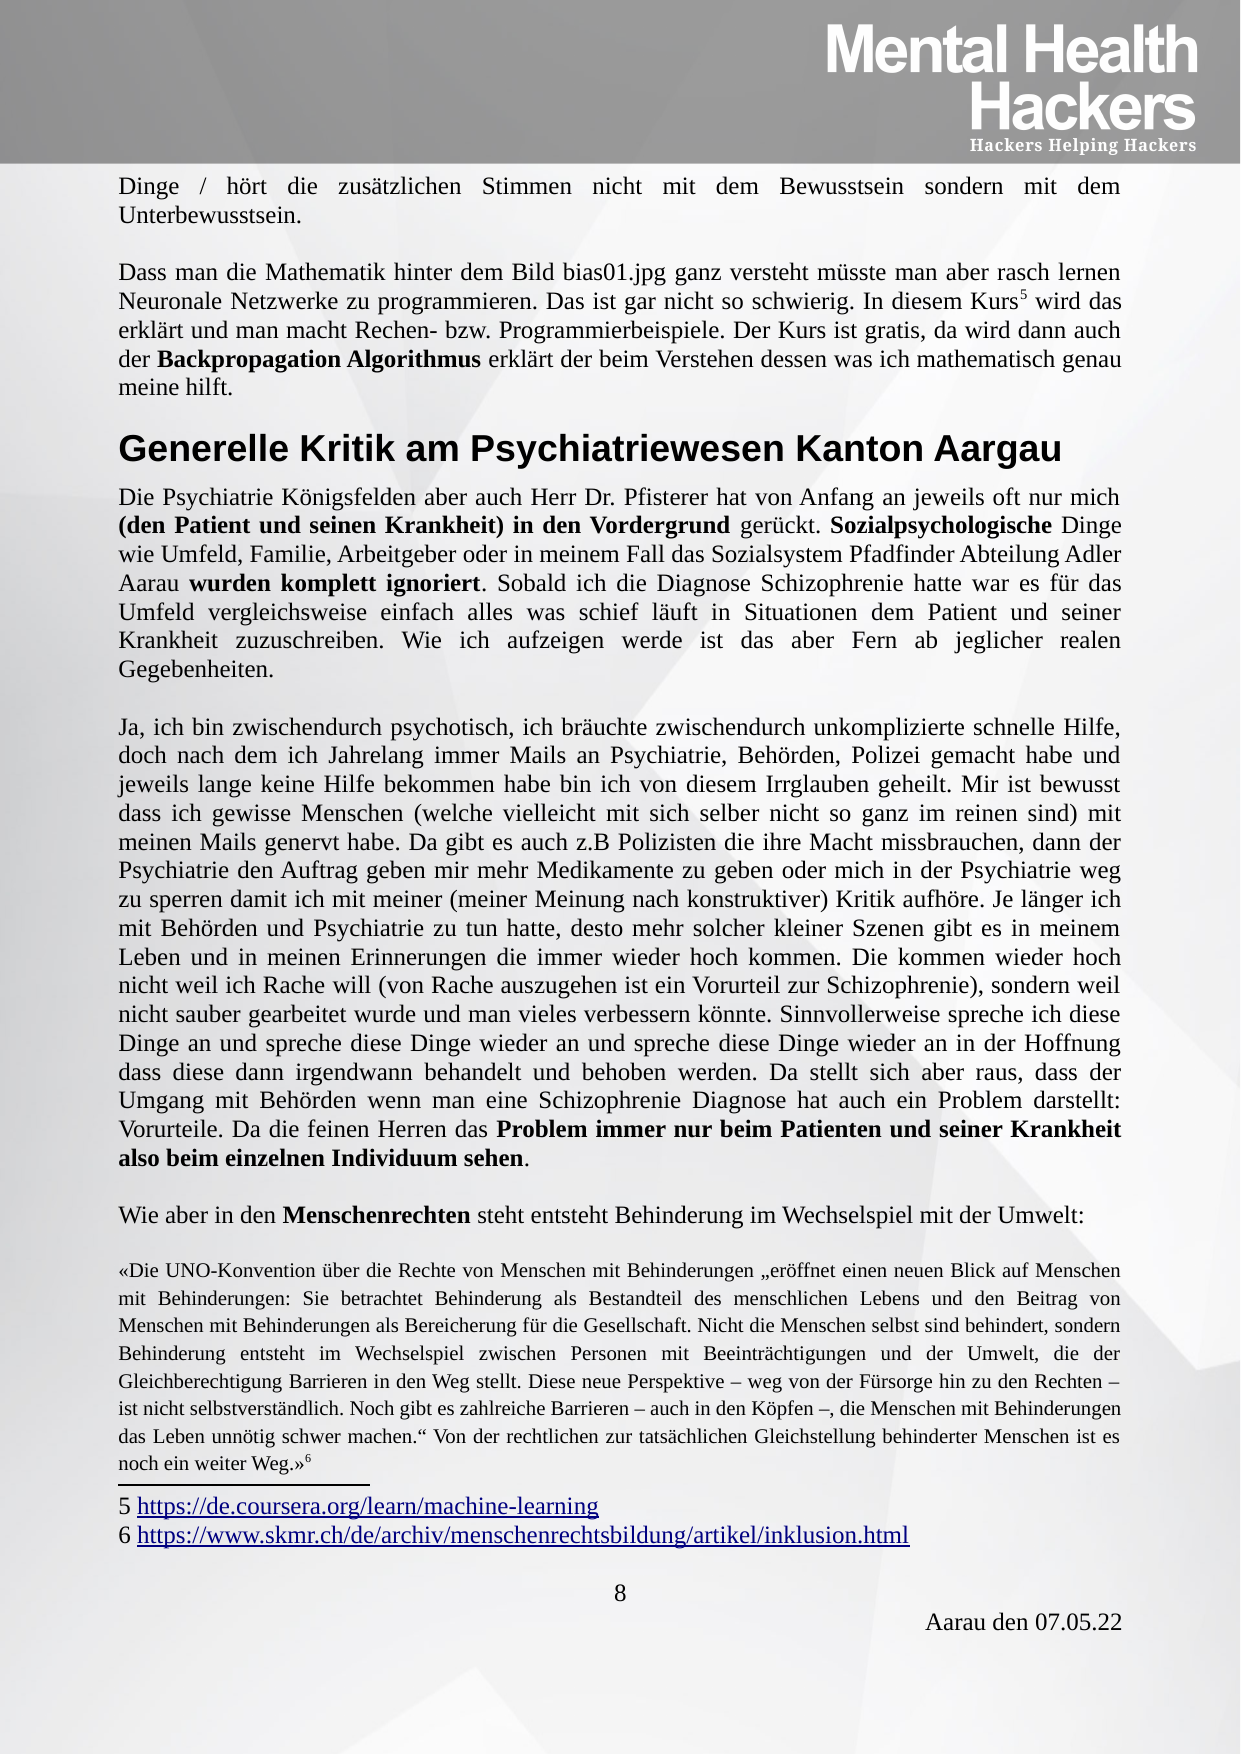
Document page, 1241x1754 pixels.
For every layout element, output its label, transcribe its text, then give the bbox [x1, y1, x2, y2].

subtitle Generelle Kritik am Psychiatriewesen Kanton Aargau [118, 426, 1122, 469]
text «Die UNO-Konvention über die Rechte von Menschen mit Behinderungen „eröffnet einen neuen Blick auf Menschen mit Behinderungen: Sie betrachtet Behinderung als Bestandteil des menschlichen Lebens und den Beitrag von Menschen mit Behinderungen als Bereicherung für die Gesellschaft. Nicht die Menschen selbst sind behindert, sondern Behinderung entsteht im Wechselspiel zwischen Personen mit Beeinträchtigungen und der Umwelt, die der Gleichberechtigung Barrieren in den Weg stellt. Diese neue Perspektive – weg von der Fürsorge hin zu den Rechten – ist nicht selbstverständlich. Noch gibt es zahlreiche Barrieren – auch in den Köpfen –, die Menschen mit Behinderungen das Leben unnötig schwer machen.“ Von der rechtlichen zur tatsächlichen Gleichstellung behinderter Menschen ist es noch ein weiter Weg.» [118, 1258, 1122, 1475]
text Die Psychiatrie Königsfelden aber auch Herr Dr. Pfisterer hat von Anfang an jeweils oft nur mich (den Patient und seinen Krankheit) in den Vordergrund gerückt. Sozialpsychologische Dinge wie Umfeld, Familie, Arbeitgeber oder in meinem Fall das Sozialsystem Pfadfinder Abteilung Adler Aarau wurden komplett ignoriert. Sobald ich die Diagnose Schizophrenie hatte war es für das Umfeld vergleichsweise einfach alles was schief läuft in Situationen dem Patient und seiner Krankheit zuzuschreiben. Wie ich aufzeigen werde ist das aber Fern ab jeglicher realen Gegebenheiten. [118, 482, 1122, 683]
text Ja, ich bin zwischendurch psychotisch, ich bräuchte zwischendurch unkomplizierte schnelle Hilfe, doch nach dem ich Jahrelang immer Mails an Psychiatrie, Behörden, Polizei gemacht habe und jeweils lange keine Hilfe bekommen habe bin ich von diesem Irrglauben geheilt. Mir ist bewusst dass ich gewisse Menschen (welche vielleicht mit sich selber nicht so ganz im reinen sind) mit meinen Mails genervt habe. Da gibt es auch z.B Polizisten die ihre Macht missbrauchen, dann der Psychiatrie den Auftrag geben mir mehr Medikamente zu geben oder mich in der Psychiatrie weg zu sperren damit ich mit meiner (meiner Meinung nach konstruktiver) Kritik aufhöre. Je länger ich mit Behörden und Psychiatrie zu tun hatte, desto mehr solcher kleiner Szenen gibt es in meinem Leben und in meinen Erinnerungen die immer wieder hoch kommen. Die kommen wieder hoch nicht weil ich Rache will (von Rache auszugehen ist ein Vorurteil zur Schizophrenie), sondern weil nicht sauber gearbeitet wurde und man vieles verbessern könnte. Sinnvollerweise spreche ich diese Dinge an und spreche diese Dinge wieder an und spreche diese Dinge wieder an in der Hoffnung dass diese dann irgendwann behandelt und behoben werden. Da stellt sich aber raus, dass der Umgang mit Behörden wenn man eine Schizophrenie Diagnose hat auch ein Problem darstellt: Vorurteile. Da die feinen Herren das Problem immer nur beim Patienten und seiner Krankheit also beim einzelnen Individuum sehen. [118, 712, 1122, 1172]
text Dass man die Mathematik hinter dem Bild bias01.jpg ganz versteht müsste man aber rasch lernen Neuronale Netzwerke zu programmieren. Das ist gar nicht so schwierig. In diesem Kurs wird das erklärt und man macht Rechen- bzw. Programmierbeispiele. Der Kurs ist gratis, da wird dann auch der Backpropagation Algorithmus erklärt der beim Verstehen dessen was ich mathematisch genau meine hilft. [118, 257, 1122, 401]
text Wie aber in den Menschenrechten steht entsteht Behinderung im Wechselspiel mit der Umwelt: [118, 1201, 1122, 1229]
text https://www.skmr.ch/de/archiv/menschenrechtsbildung/artikel/inklusion.html [118, 1520, 1122, 1549]
text https://de.coursera.org/learn/machine-learning [118, 1491, 1122, 1520]
text Dinge / hört die zusätzlichen Stimmen nicht mit dem Bewusstsein sondern mit dem Unterbewusstsein. [118, 171, 1122, 229]
picture [0, 0, 1241, 1754]
